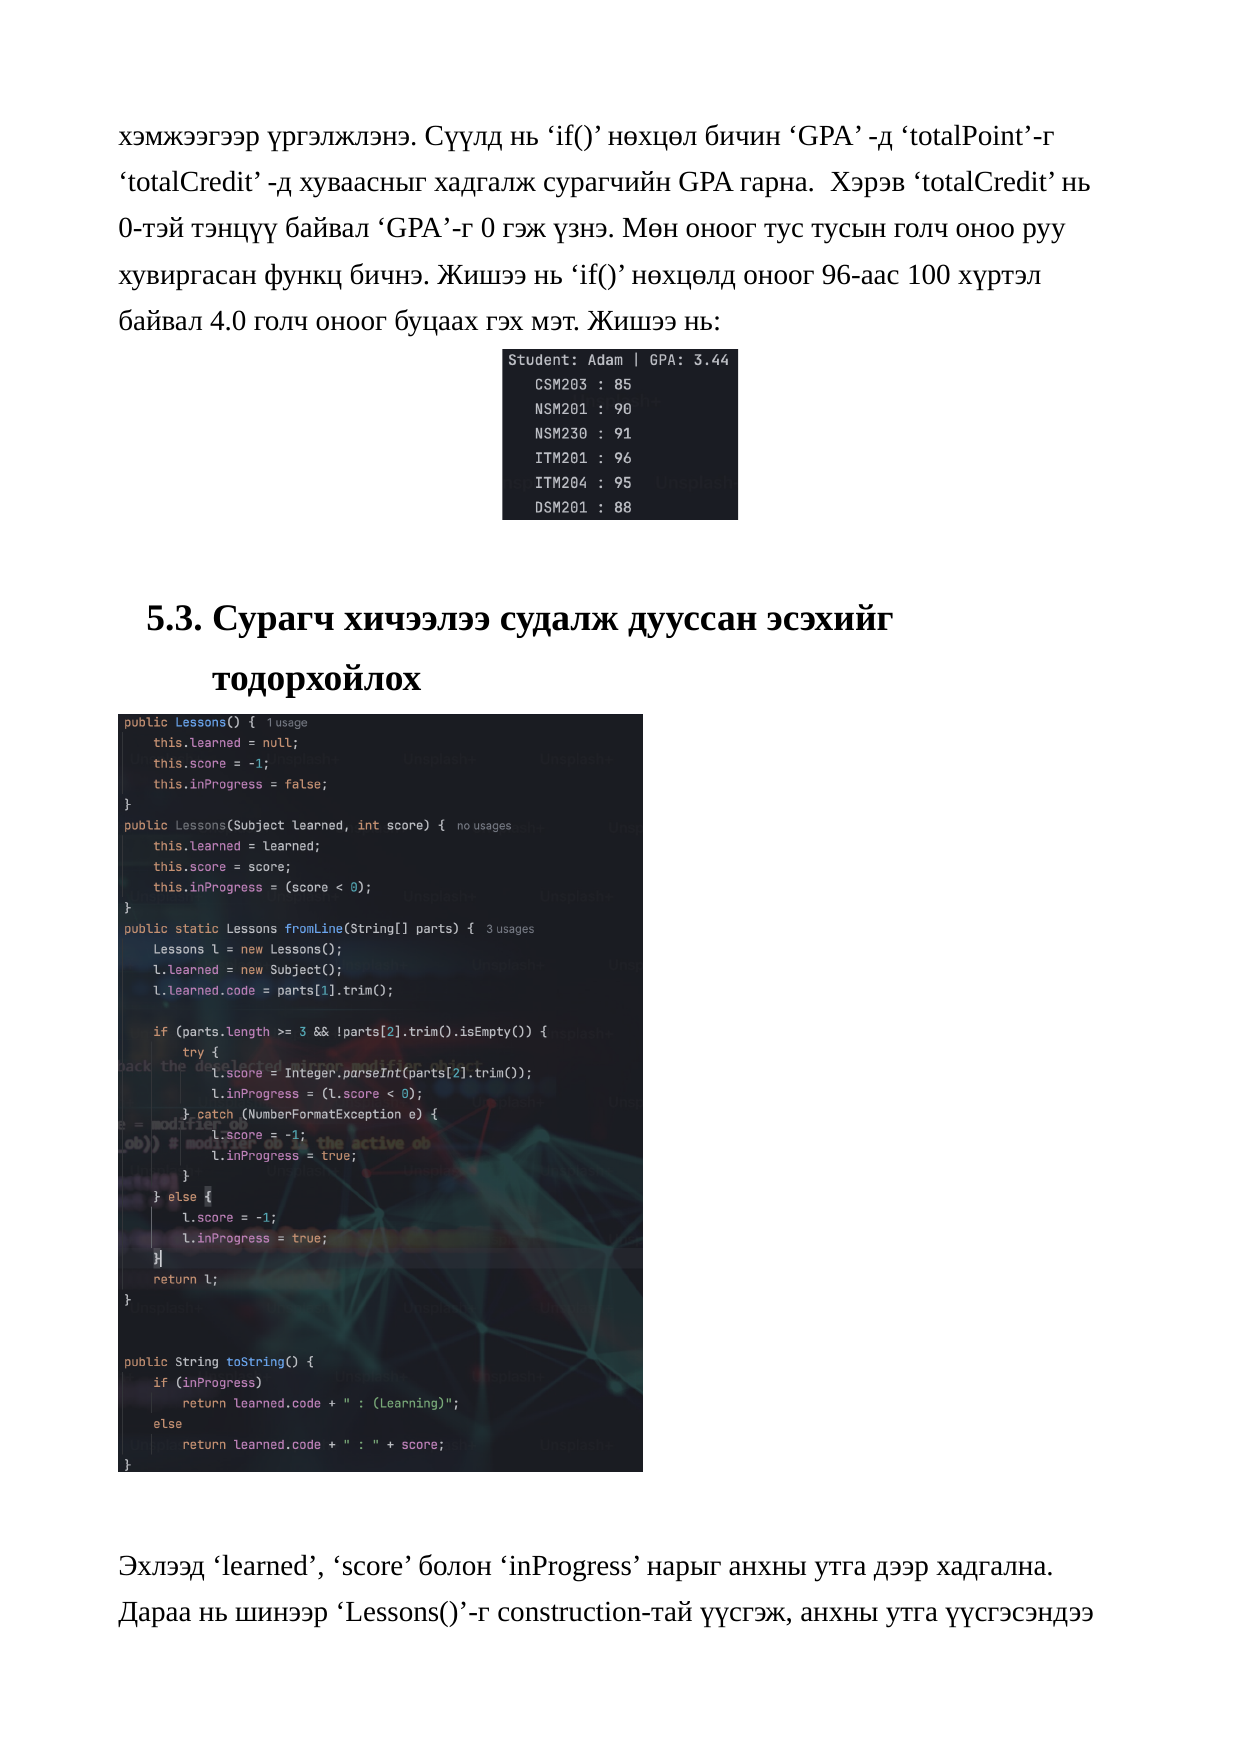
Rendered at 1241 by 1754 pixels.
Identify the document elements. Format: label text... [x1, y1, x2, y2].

picture [502, 349, 739, 520]
text хэмжээгээр үргэлжлэнэ. Сүүлд нь ‘if()’ нөхцөл бичин ‘GPA’ -д ‘totalPoint’-г ‘totalCredit’ -д хуваасныг хадгалж сурагчийн GPA гарна. Хэрэв ‘totalCredit’ нь 0-тэй тэнцүү байвал ‘GPA’-г 0 гэж үзнэ. Мөн оноог тус тусын голч оноо руу хувиргасан функц бичнэ. Жишээ нь ‘if()’ нөхцөлд оноог 96-аас 100 хүртэл байвал 4.0 голч оноог буцаах гэх мэт. Жишээ нь: [118, 118, 1122, 337]
picture [118, 714, 643, 1472]
text Эхлээд ‘learned’, ‘score’ болон ‘inProgress’ нарыг анхны утга дээр хадгална. Дараа нь шинээр ‘Lessons()’-г construction-тай үүсгэж, анхны утга үүсгэсэндээ [118, 1548, 1122, 1628]
text 5.3. Сурагч хичээлээ судалж дууссан эсэхийг [118, 536, 1122, 639]
text тодорхойлох [118, 655, 1122, 698]
